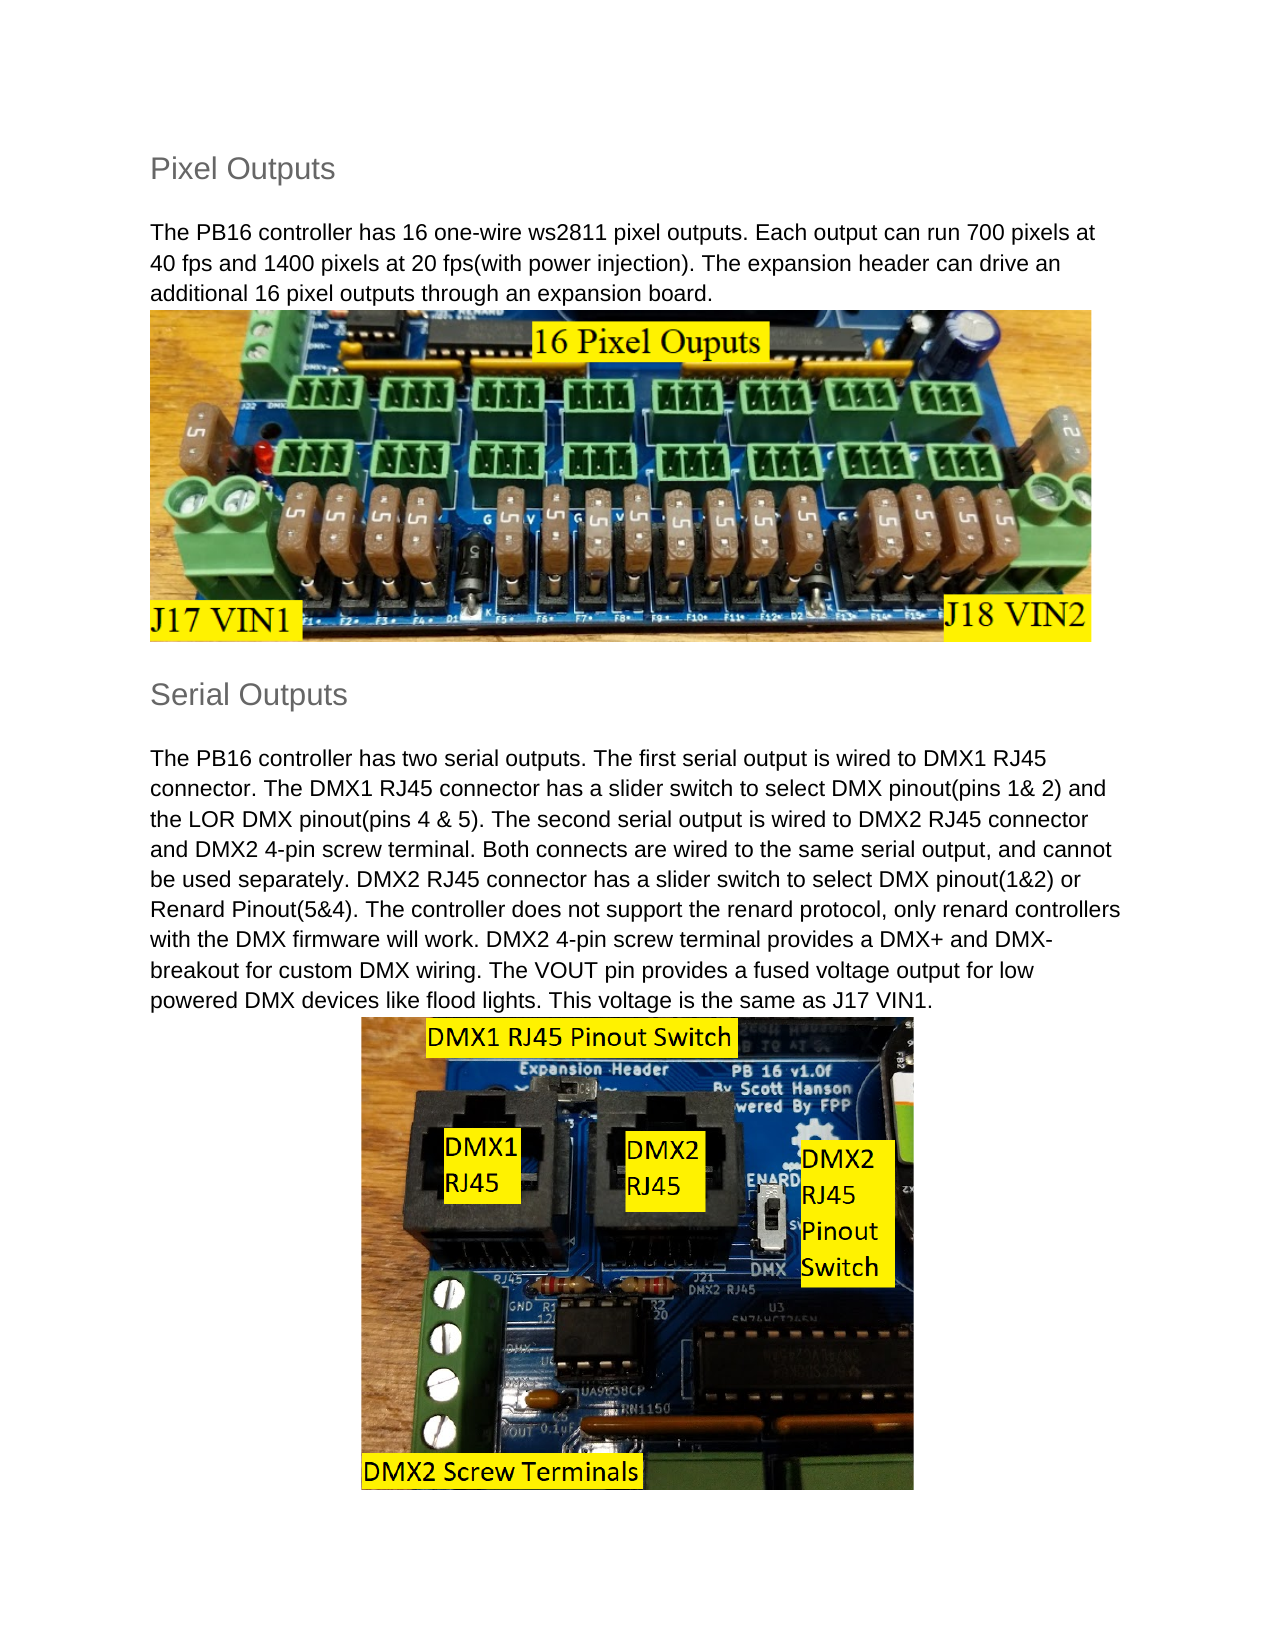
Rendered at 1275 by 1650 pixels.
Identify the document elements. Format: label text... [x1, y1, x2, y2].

subtitle Serial Outputs [150, 676, 1125, 712]
subtitle Pixel Outputs [150, 150, 1125, 186]
text The PB16 controller has 16 one-wire ws2811 pixel outputs. Each output can run 700 pixels at 40 fps and 1400 pixels at 20 fps(with power injection). The expansion header can drive an additional 16 pixel outputs through an expansion board. [150, 219, 1125, 306]
picture [150, 310, 1092, 642]
text The PB16 controller has two serial outputs. The first serial output is wired to DMX1 RJ45 connector. The DMX1 RJ45 connector has a slider switch to select DMX pinout(pins 1& 2) and the LOR DMX pinout(pins 4 & 5). The second serial output is wired to DMX2 RJ45 connector and DMX2 4-pin screw terminal. Both connects are wired to the same serial output, and cannot be used separately. DMX2 RJ45 connector has a slider switch to select DMX pinout(1&2) or Renard Pinout(5&4). The controller does not support the renard protocol, only renard controllers with the DMX firmware will work. DMX2 4-pin screw terminal provides a DMX+ and DMX- breakout for custom DMX wiring. The VOUT pin provides a fused voltage output for low powered DMX devices like flood lights. This voltage is the same as J17 VIN1. [150, 745, 1125, 1013]
picture [361, 1017, 914, 1490]
